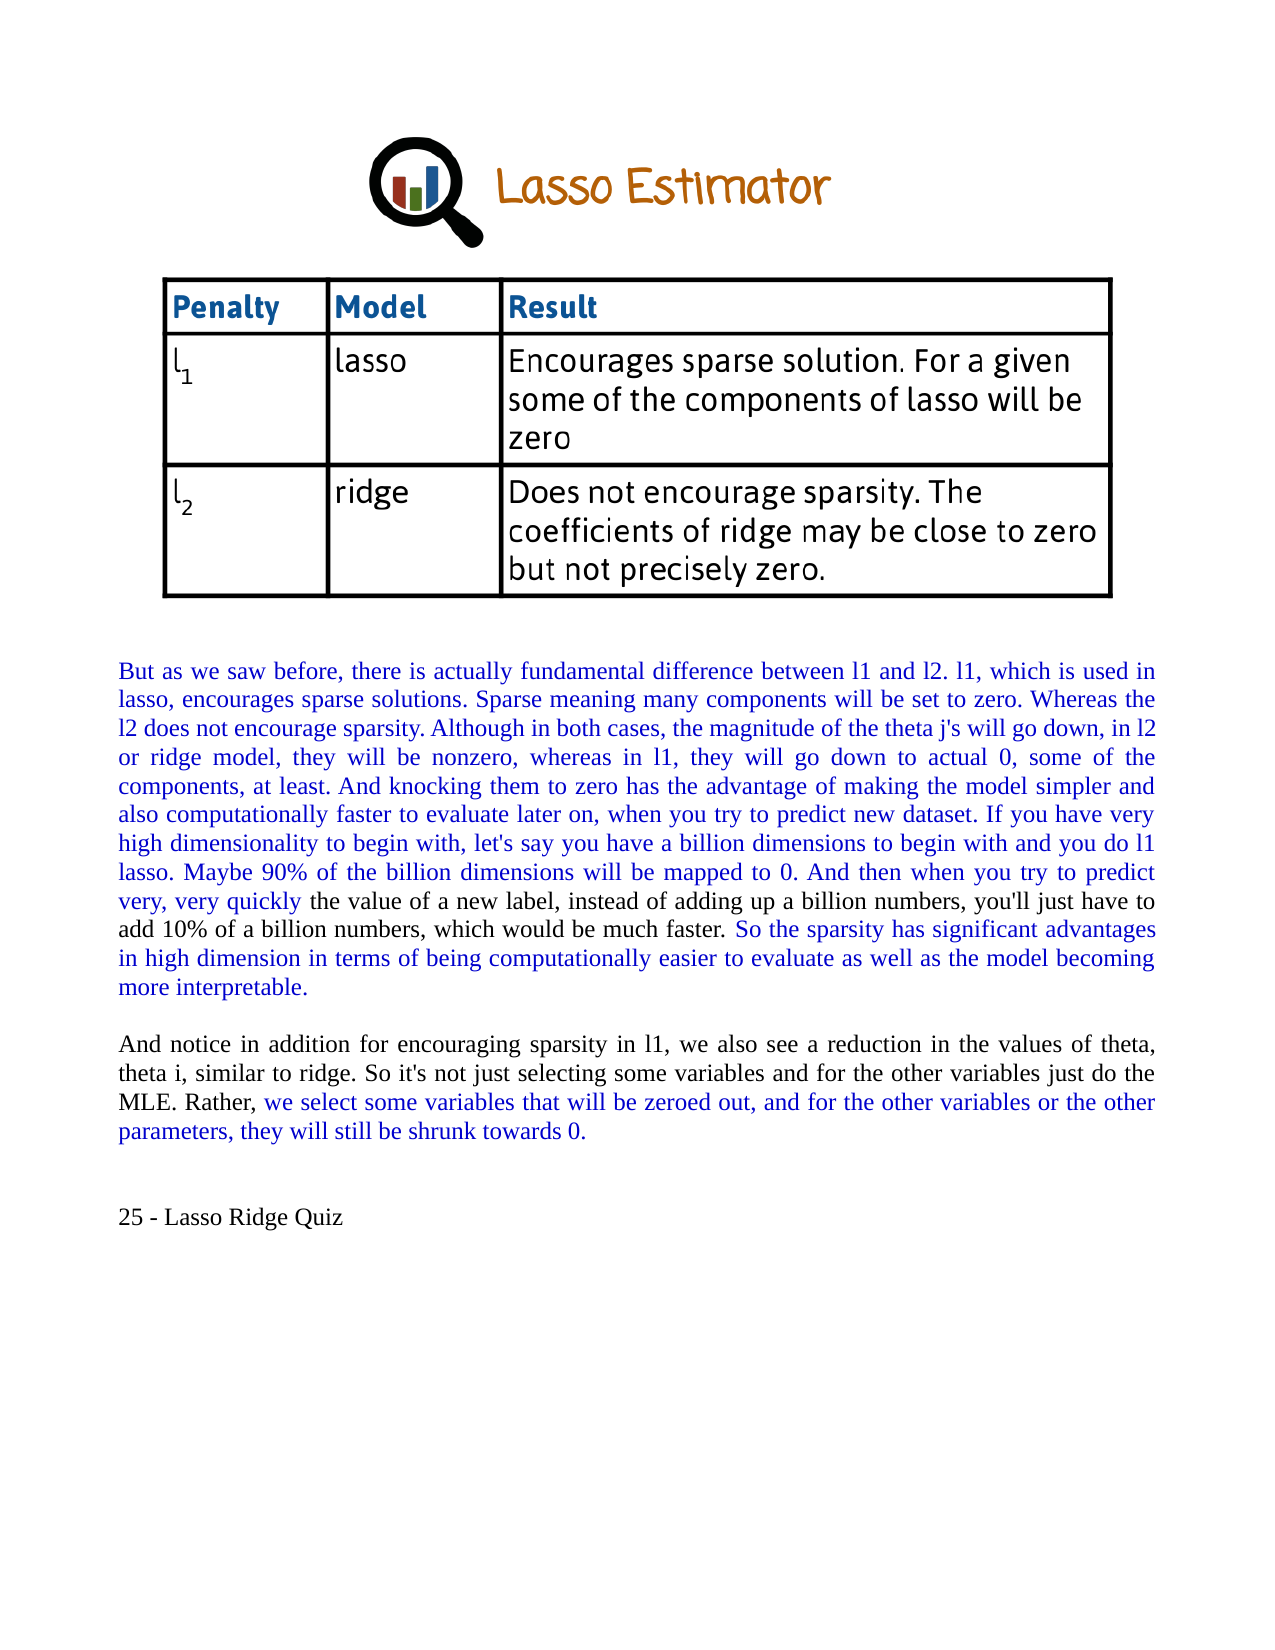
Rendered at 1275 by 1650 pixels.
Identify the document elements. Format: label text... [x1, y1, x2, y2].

text But as we saw before, there is actually fundamental difference between l1 and l2. l1, which is used in lasso, encourages sparse solutions. Sparse meaning many components will be set to zero. Whereas the l2 does not encourage sparsity. Although in both cases, the magnitude of the theta j's will go down, in l2 or ridge model, they will be nonzero, whereas in l1, they will go down to actual 0, some of the components, at least. And knocking them to zero has the advantage of making the model simpler and also computationally faster to evaluate later on, when you try to predict new dataset. If you have very high dimensionality to begin with, let's say you have a billion dimensions to begin with and you do l1 lasso. Maybe 90% of the billion dimensions will be mapped to 0. And then when you try to predict very, very quickly the value of a new label, instead of adding up a billion numbers, you'll just have to add 10% of a billion numbers, which would be much faster. So the sparsity has significant advantages in high dimension in terms of being computationally easier to evaluate as well as the model becoming more interpretable. [118, 656, 1157, 1001]
text And notice in addition for encouraging sparsity in l1, we also see a reduction in the values of theta, theta i, similar to ridge. So it's not just selecting some variables and for the other variables just do the MLE. Rather, we select some variables that will be zeroed out, and for the other variables or the other parameters, they will still be shrunk towards 0. [118, 1029, 1157, 1144]
picture [118, 118, 1157, 627]
text 25 - Lasso Ridge Quiz [118, 1202, 1157, 1231]
